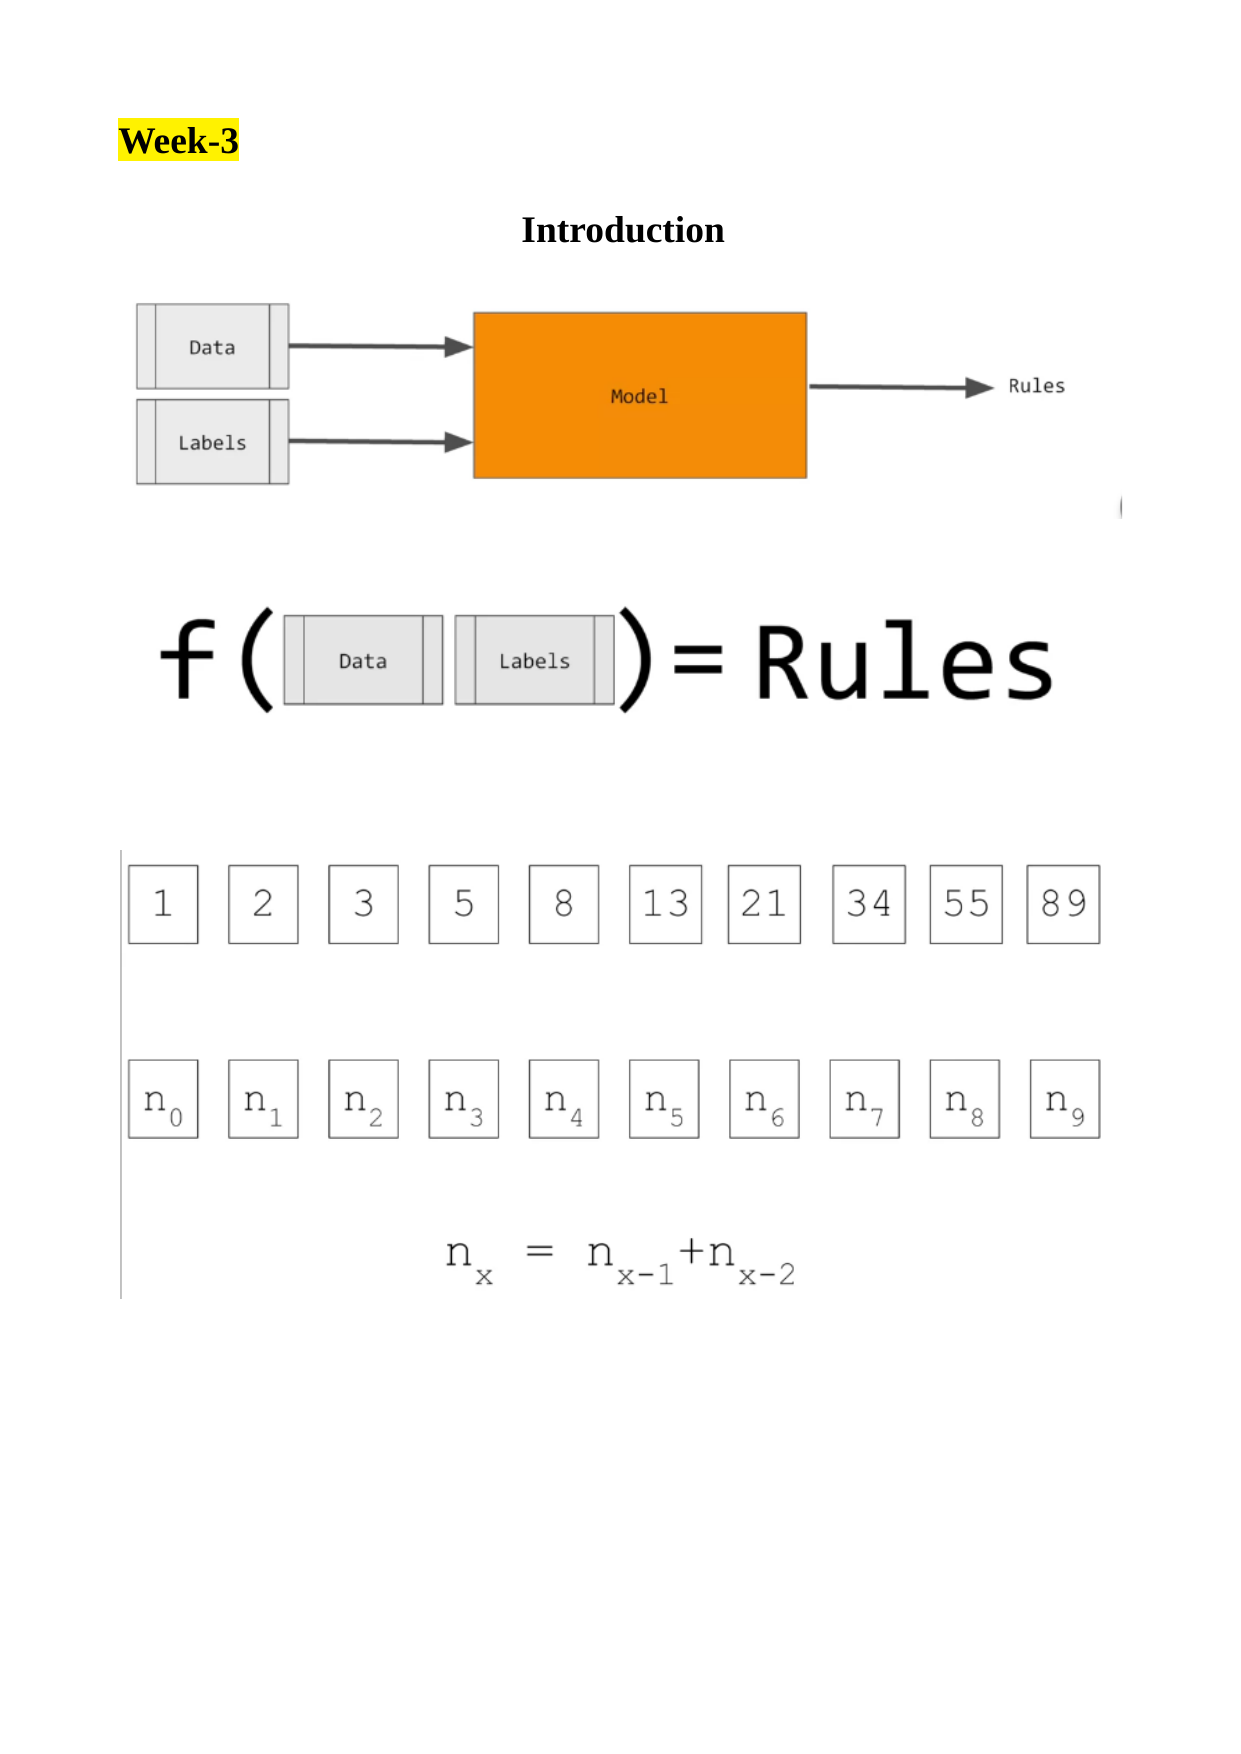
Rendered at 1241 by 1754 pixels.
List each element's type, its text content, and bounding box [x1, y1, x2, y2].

picture [118, 570, 1123, 752]
subtitle Introduction [118, 207, 1122, 250]
text Week-3 [118, 118, 1122, 161]
picture [118, 850, 1123, 1299]
picture [118, 262, 1123, 519]
